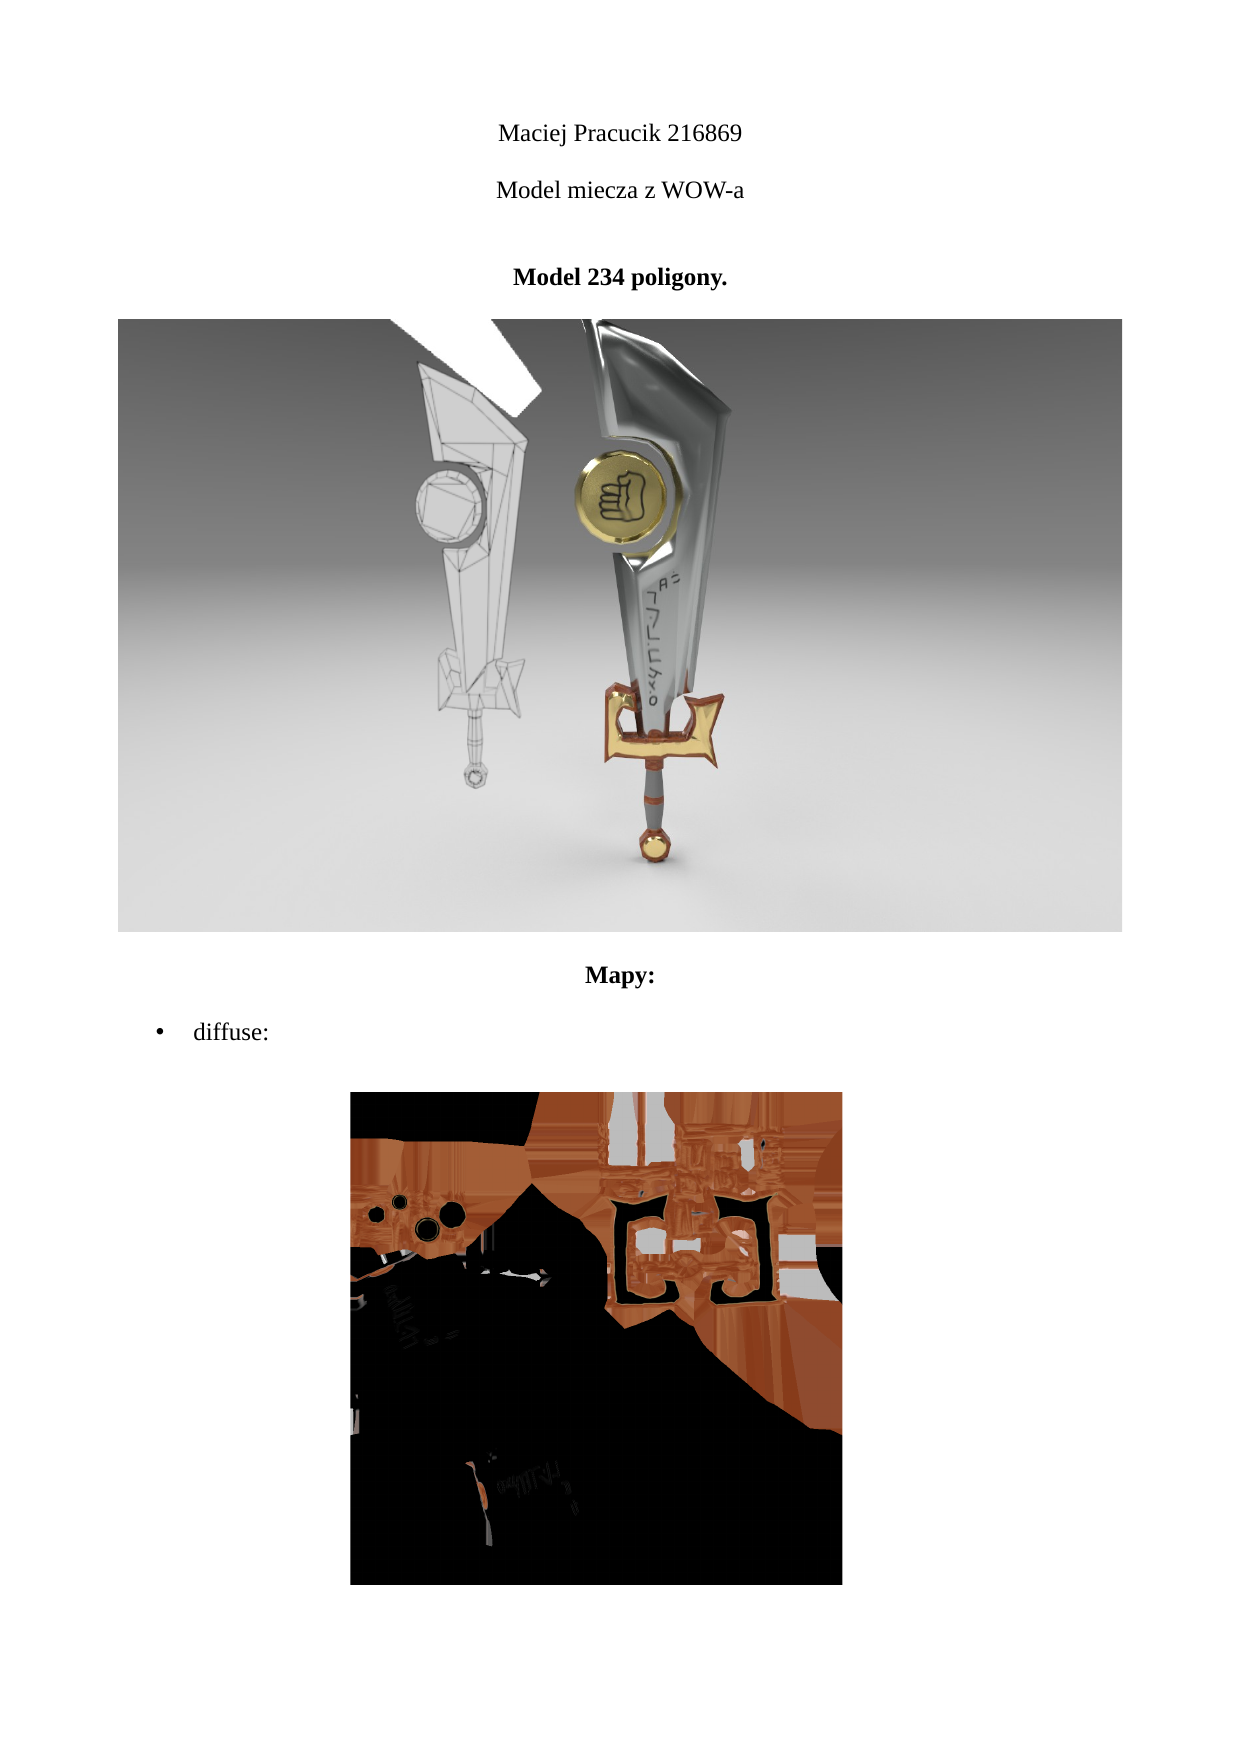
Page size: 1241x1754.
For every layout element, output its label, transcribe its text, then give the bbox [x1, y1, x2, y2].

list diffuse: [156, 1017, 1122, 1046]
picture [118, 319, 1123, 932]
text Maciej Pracucik 216869 [118, 118, 1122, 147]
text Model miecza z WOW-a [118, 176, 1122, 204]
picture [350, 1092, 843, 1585]
text Mapy: [118, 960, 1122, 989]
text Model 234 poligony. [118, 262, 1122, 291]
